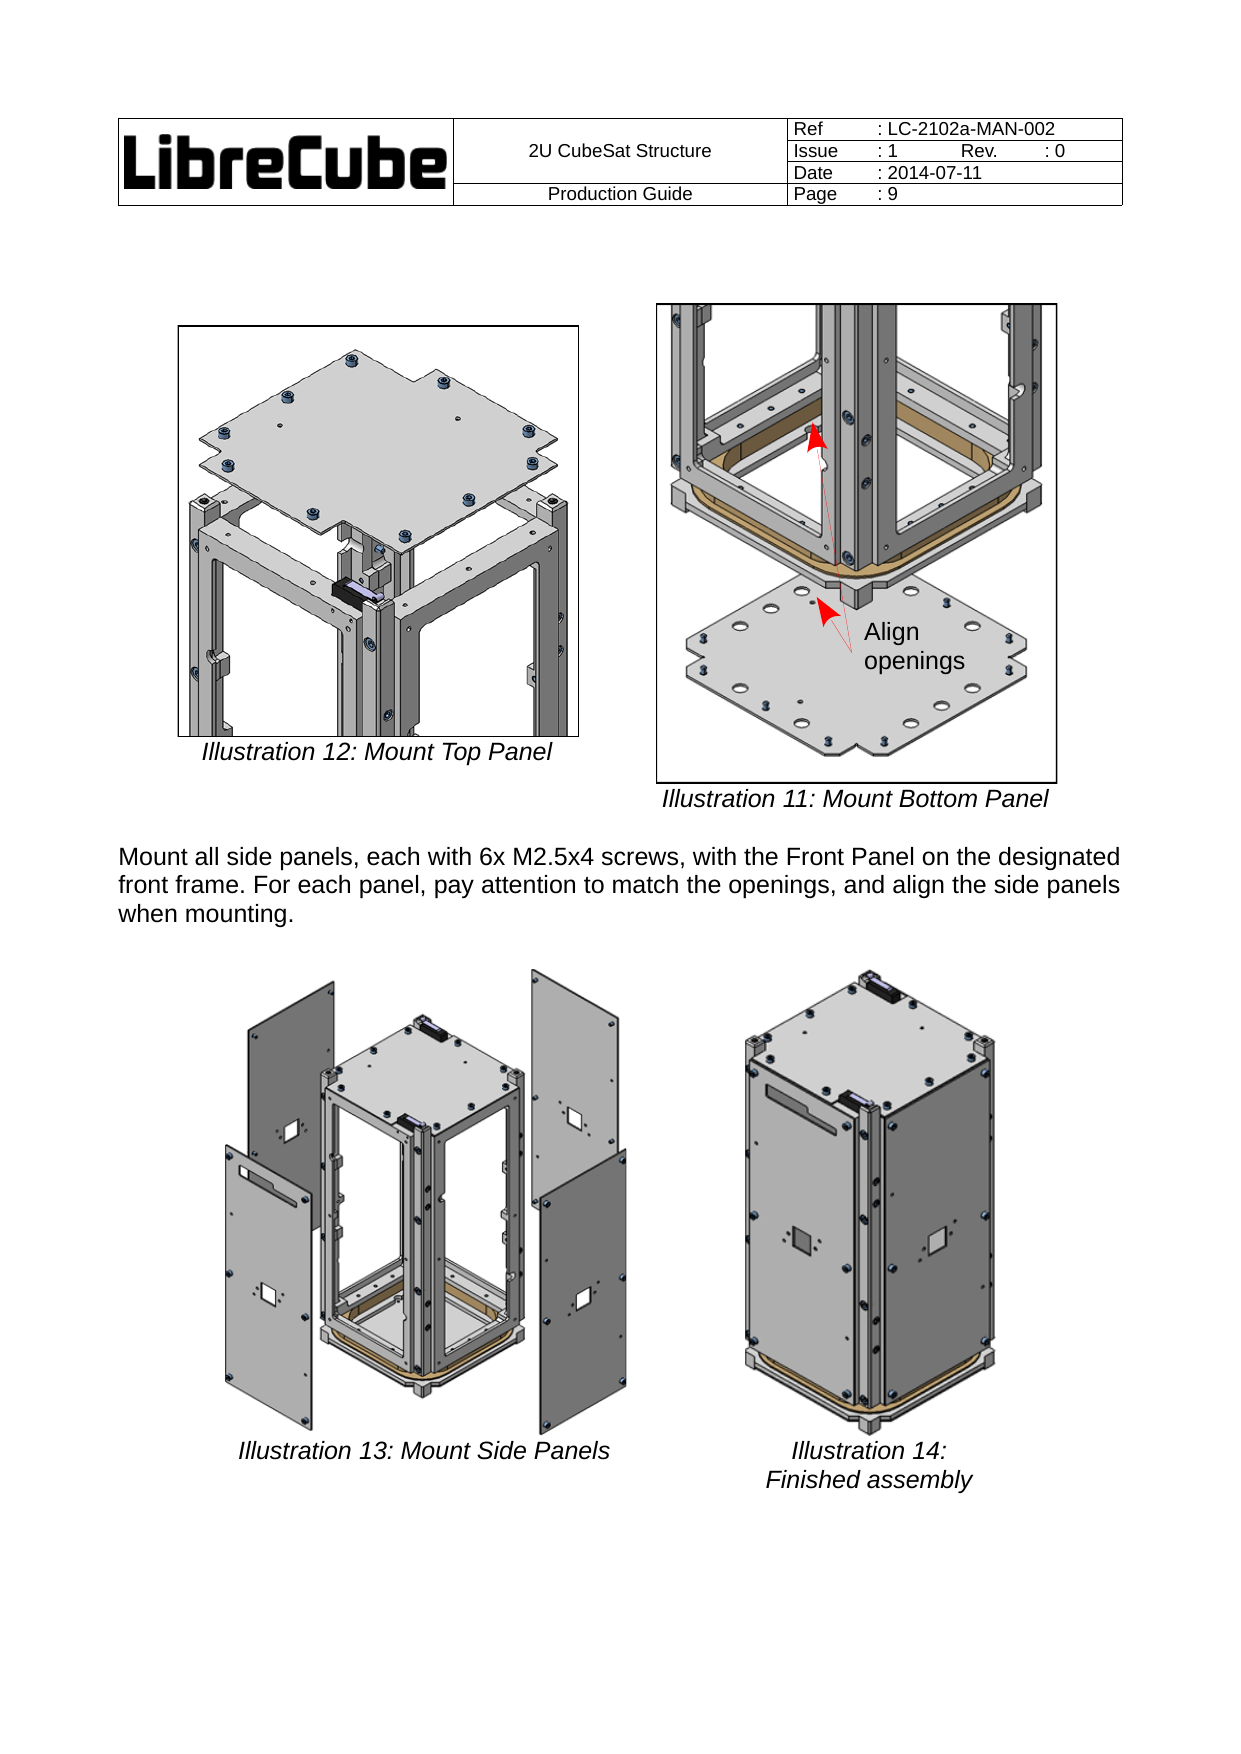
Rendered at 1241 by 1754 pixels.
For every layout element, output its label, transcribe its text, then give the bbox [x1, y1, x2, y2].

picture [656, 303, 1058, 784]
picture [745, 969, 996, 1436]
text Illustration 12: Mount Top Panel [177, 737, 579, 766]
picture [124, 134, 447, 189]
picture [177, 325, 579, 737]
text Illustration 13: Mount Side Panels [224, 1436, 626, 1464]
picture [224, 969, 627, 1436]
text Illustration 11: Mount Bottom Panel [656, 784, 1057, 813]
text Illustration 14: Finished assembly [745, 1436, 996, 1493]
text Mount all side panels, each with 6x M2.5x4 screws, with the Front Panel on the designated front frame. For each panel, pay attention to match the openings, and align the side panels when mounting. [118, 841, 1122, 928]
